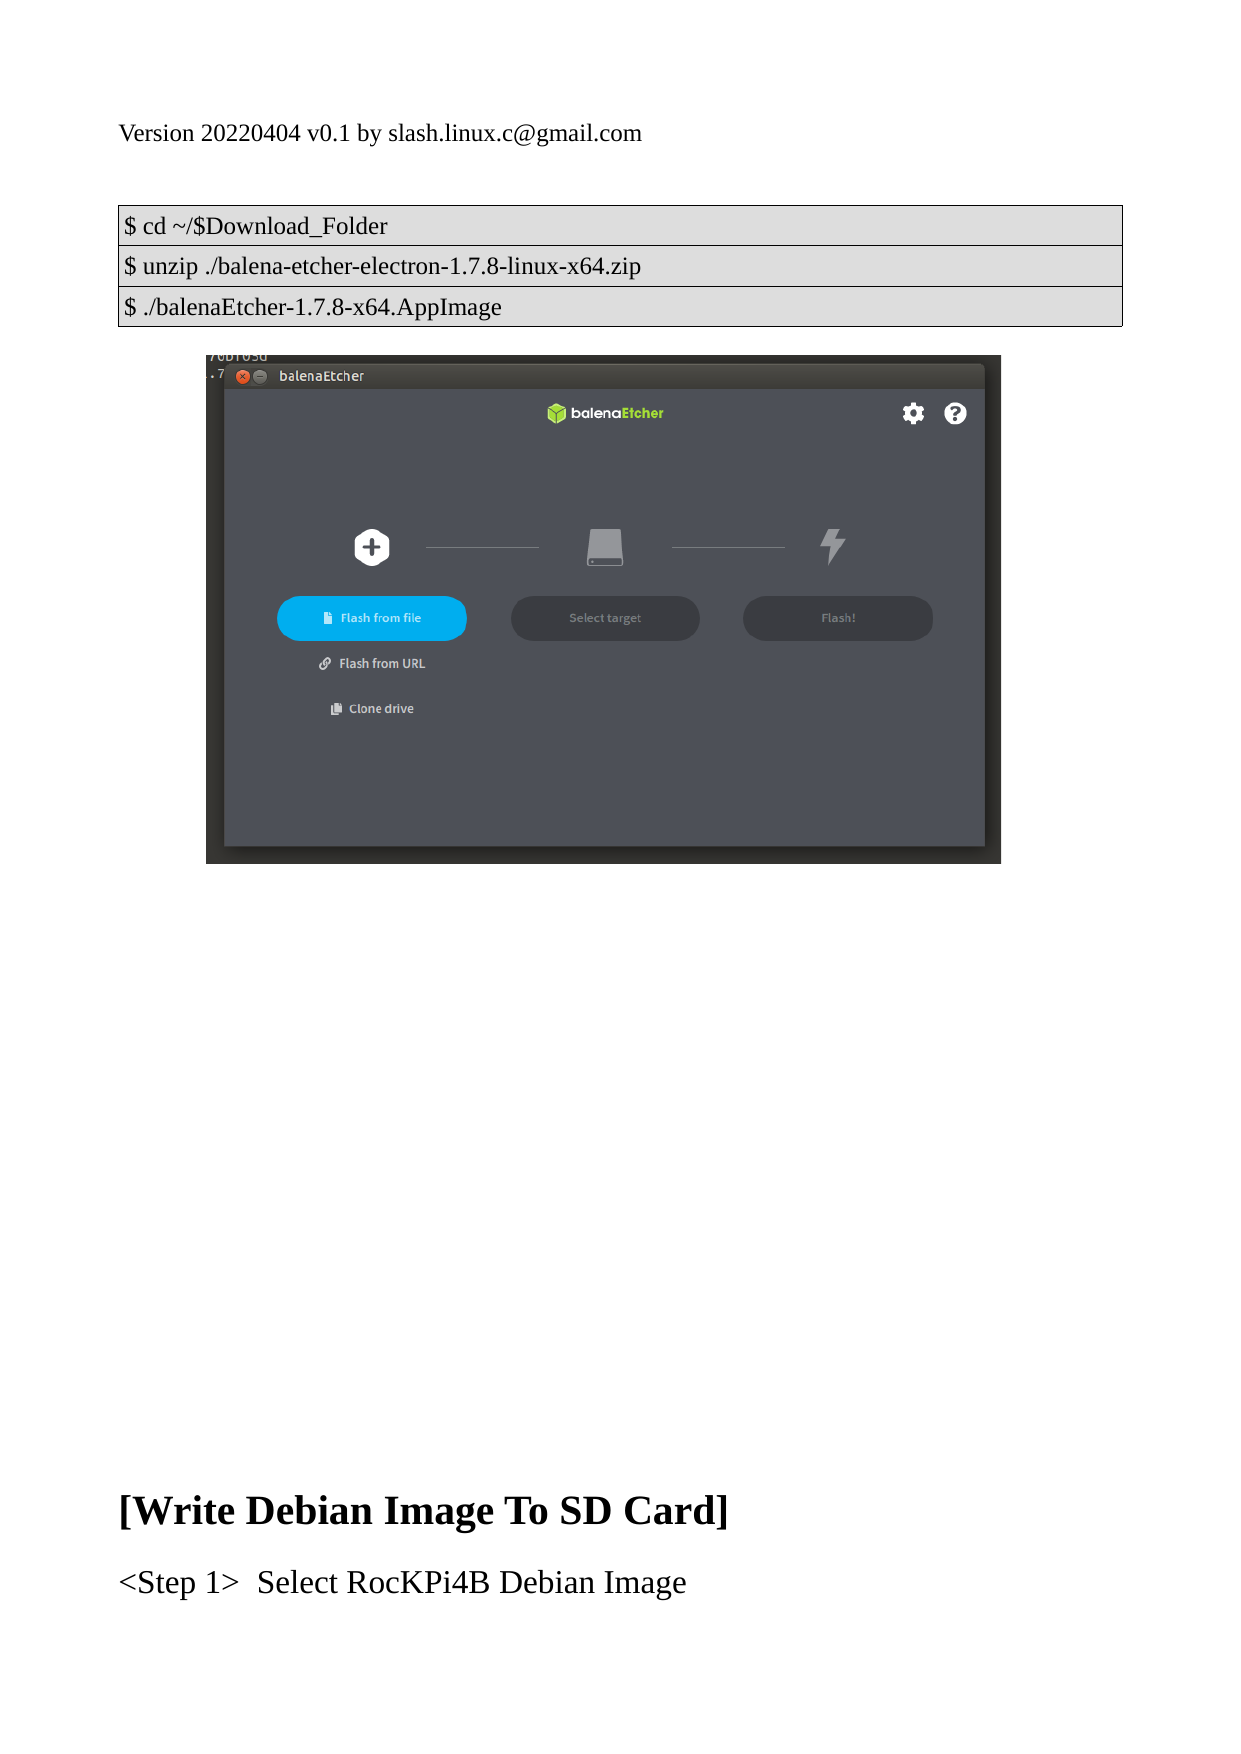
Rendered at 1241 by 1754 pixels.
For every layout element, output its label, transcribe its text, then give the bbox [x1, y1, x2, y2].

picture [206, 355, 1002, 864]
table_header $ cd ~/$Download_Folder [119, 206, 1122, 245]
text <Step 1> Select RocKPi4B Debian Image [118, 1562, 1122, 1601]
text [Write Debian Image To SD Card] [118, 1486, 1122, 1534]
table_cell $ ./balenaEtcher-1.7.8-x64.AppImage [119, 287, 1122, 326]
table_cell $ unzip ./balena-etcher-electron-1.7.8-linux-x64.zip [119, 246, 1122, 286]
